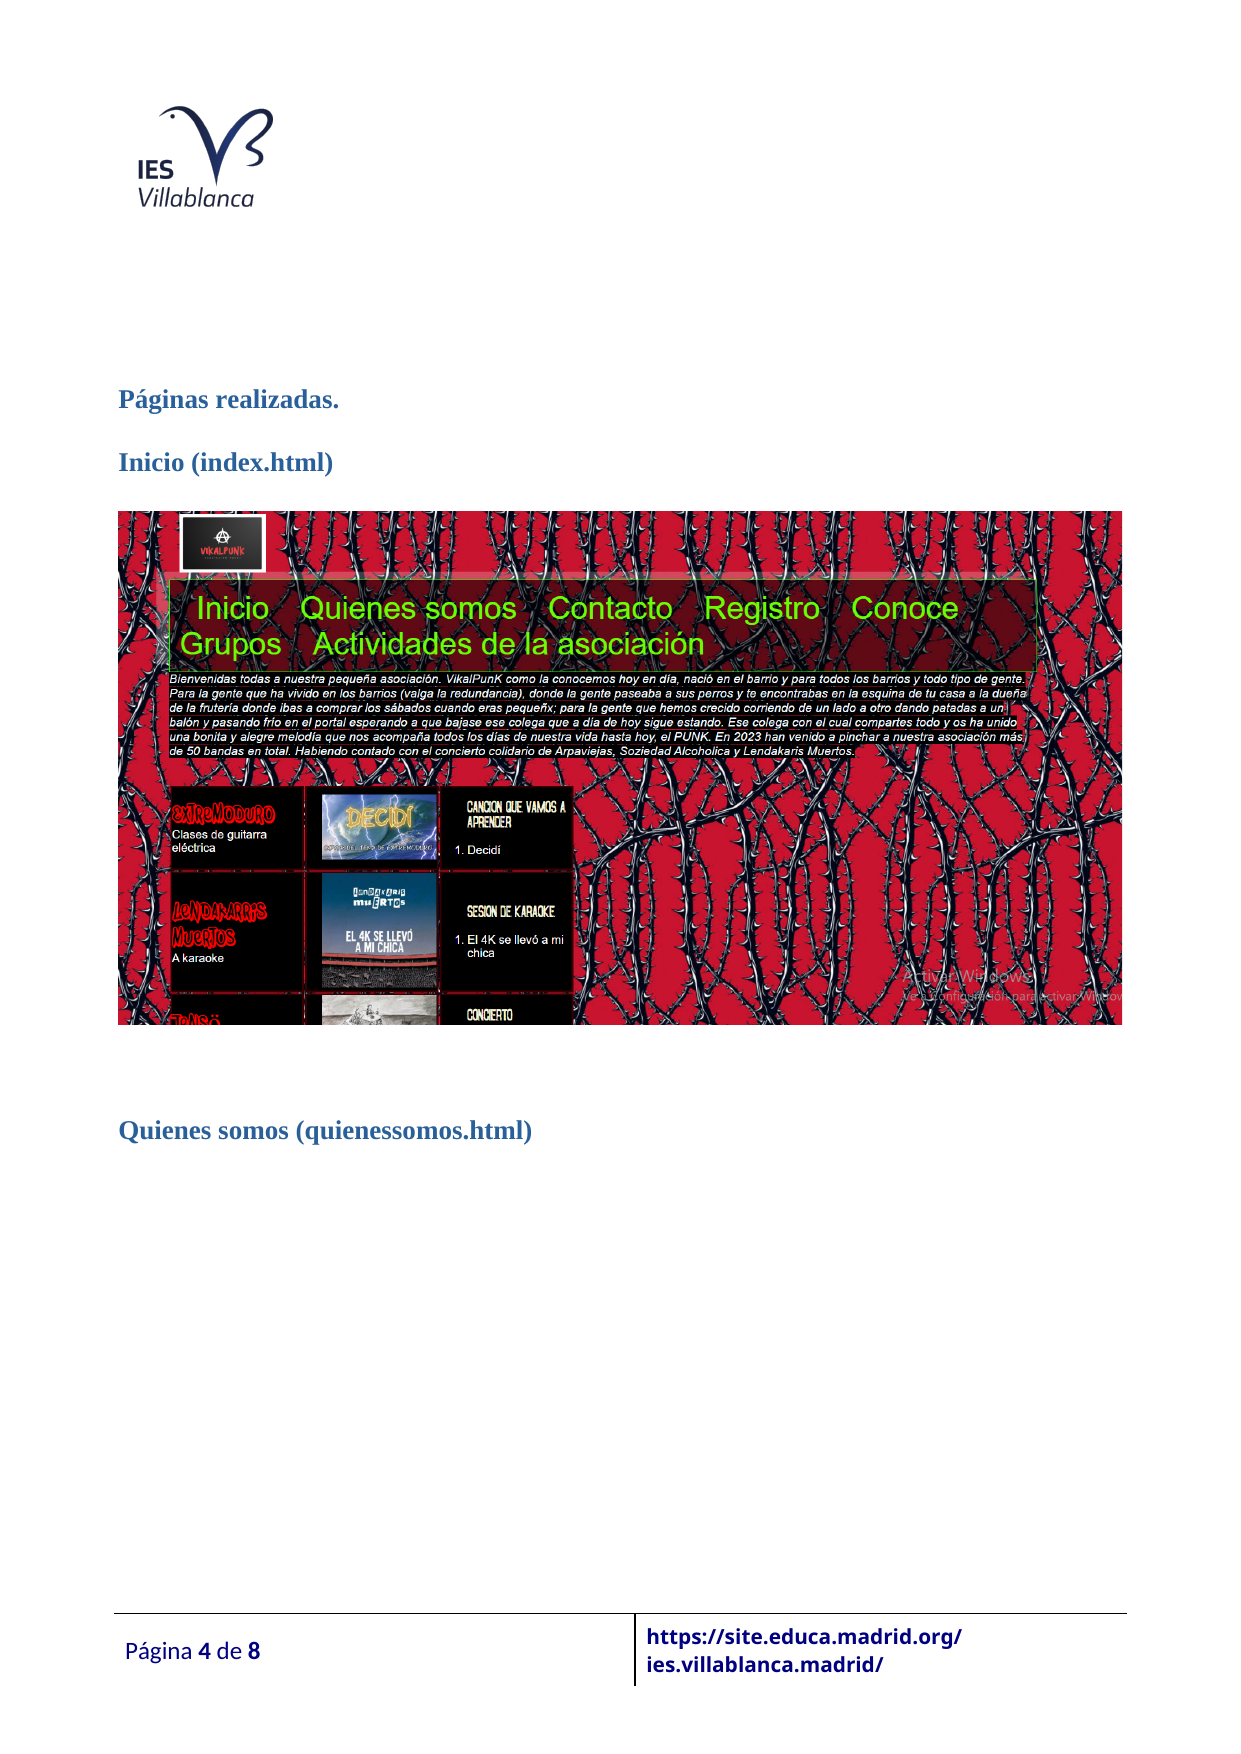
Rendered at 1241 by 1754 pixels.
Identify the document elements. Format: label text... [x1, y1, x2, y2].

picture [129, 101, 282, 213]
text Quienes somos (quienessomos.html) [118, 1114, 1122, 1146]
picture [118, 511, 1123, 1025]
text Inicio (index.html) [118, 446, 1122, 477]
text Páginas realizadas. [118, 383, 1122, 414]
